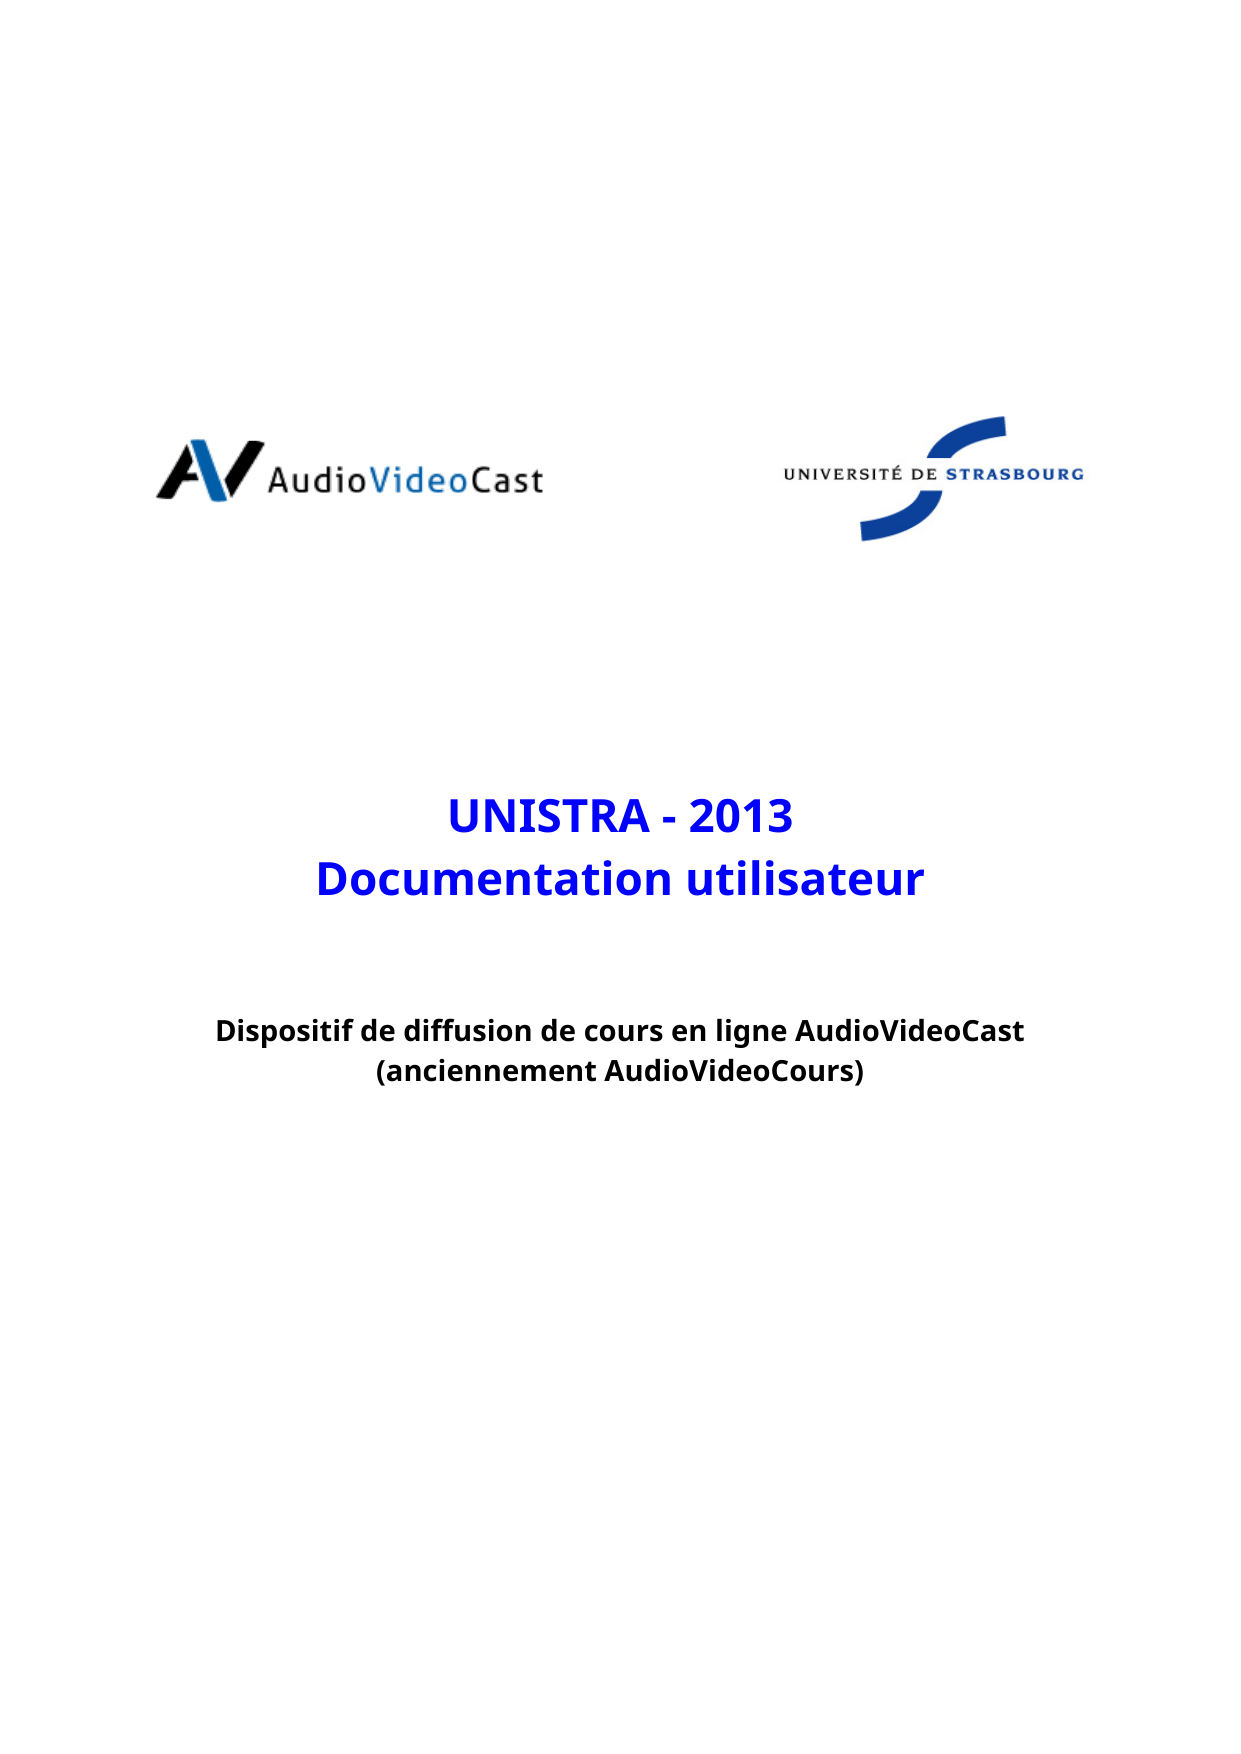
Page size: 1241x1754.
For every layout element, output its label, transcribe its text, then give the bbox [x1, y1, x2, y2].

picture [155, 425, 546, 517]
text Dispositif de diffusion de cours en ligne AudioVideoCast (anciennement AudioVideoCours) [148, 1011, 1092, 1090]
text UNISTRA - 2013 [148, 783, 1092, 846]
picture [777, 408, 1091, 551]
text Documentation utilisateur [148, 846, 1092, 908]
